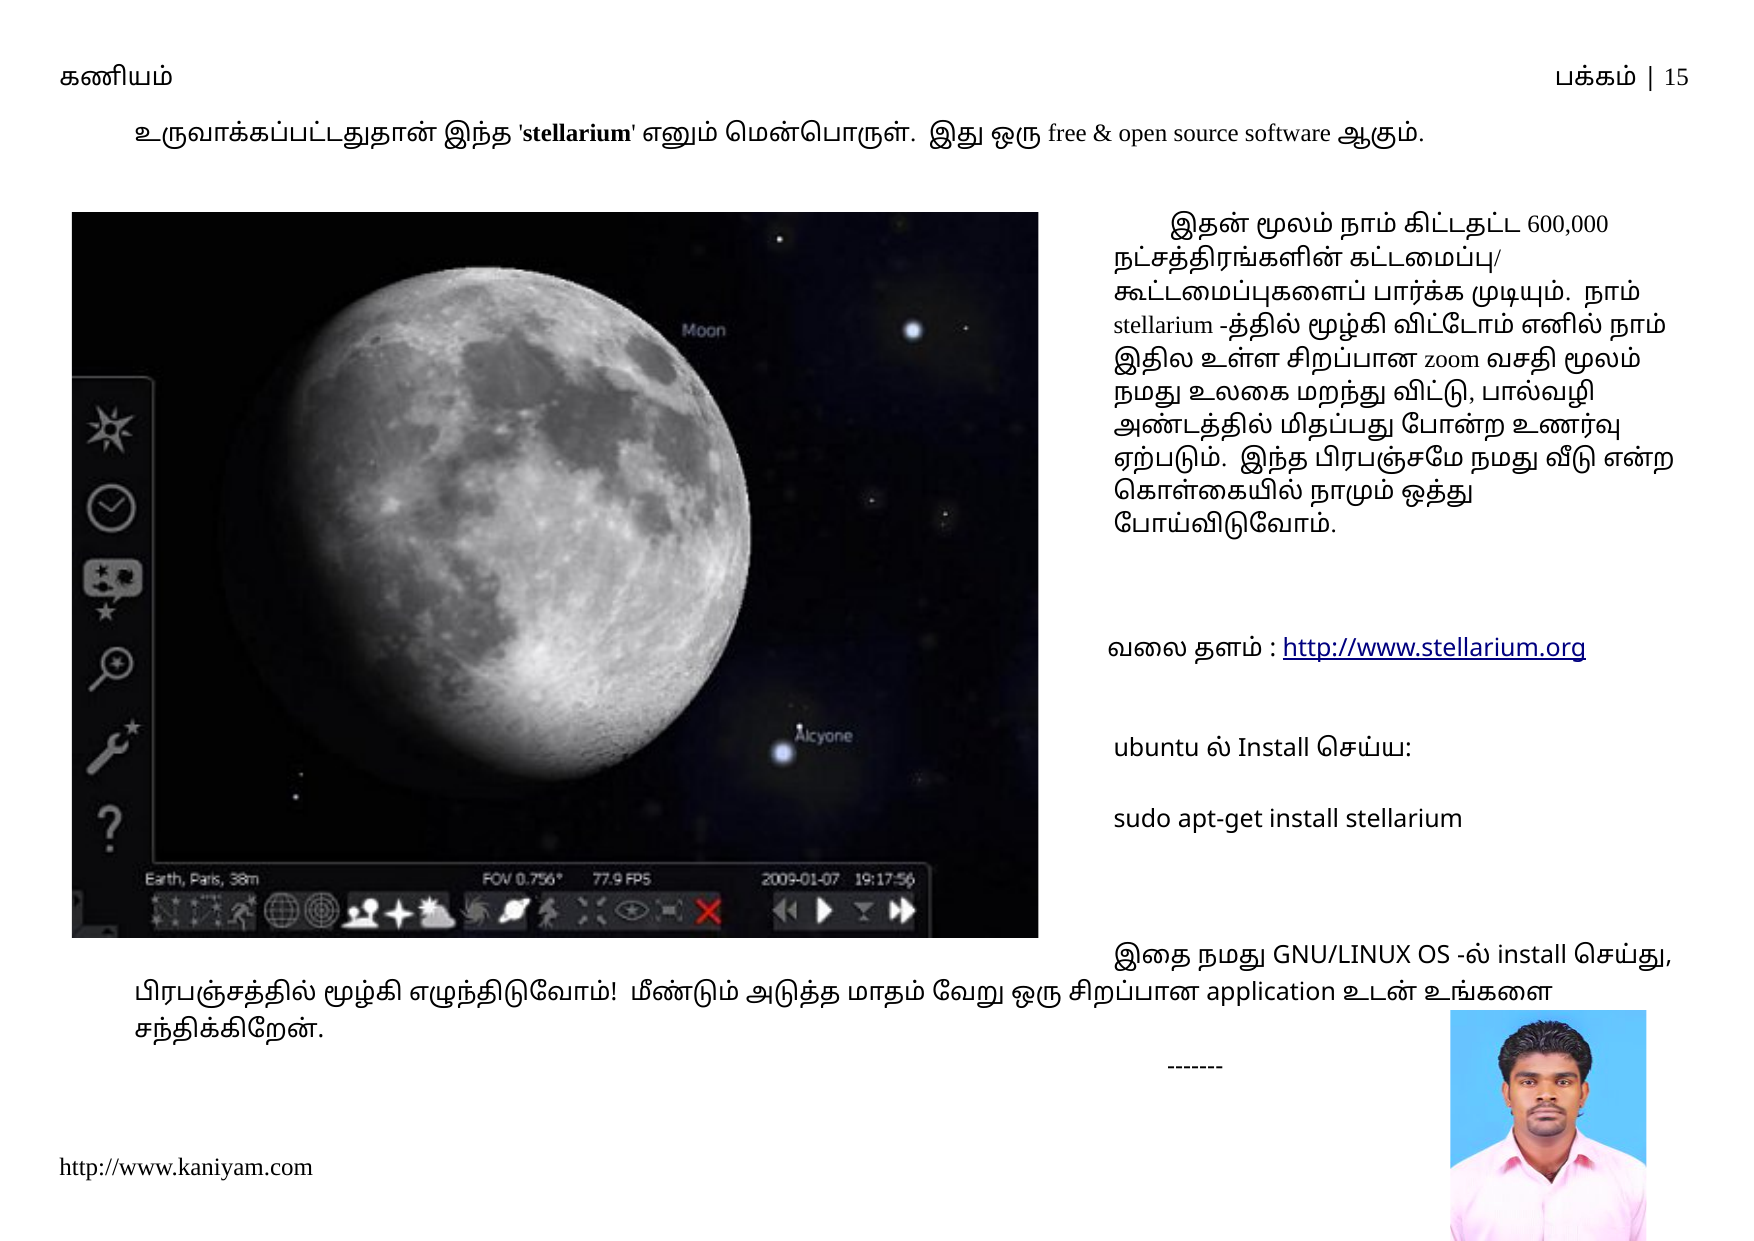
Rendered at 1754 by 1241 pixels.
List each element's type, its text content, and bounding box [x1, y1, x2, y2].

text வலை தளம் : http://www.stellarium.org [1039, 629, 1695, 666]
list sudo apt-get install stellarium [1039, 766, 1695, 834]
list உருவாக்கப்பட்டதுதான் இந்த 'stellarium' எனும் மென்பொருள். இது ஒரு free & open source software ஆகும். [97, 118, 1695, 152]
picture [1450, 1010, 1647, 1241]
picture [71, 212, 1039, 938]
list ubuntu ல் Install செய்ய: [1039, 695, 1695, 766]
list இதன் மூலம் நாம் கிட்டதட்ட 600,000 நட்சத்திரங்களின் கட்டமைப்பு/ கூட்டமைப்புகளைப் பார்க்க முடியும். நாம் stellarium -த்தில் மூழ்கி விட்டோம் எனில் நாம் இதில உள்ள சிறப்பான zoom வசதி மூலம் நமது உலகை மறந்து விட்டு, பால்வழி அண்டத்தில் மிதப்பது போன்ற உணர்வு ஏற்படும். இந்த பிரபஞ்சமே நமது வீடு என்ற கொள்கையில் நாமும் ஒத்து போய்விடுவோம். [97, 209, 1695, 543]
subtitle இதை நமது GNU/LINUX OS -ல் install செய்து, பிரபஞ்சத்தில் மூழ்கி எழுந்திடுவோம்! மீண்டும் அடுத்த மாதம் வேறு ஒரு சிறப்பான application உடன் உங்களை சந்திக்கிறேன். ------- [97, 868, 1695, 1081]
